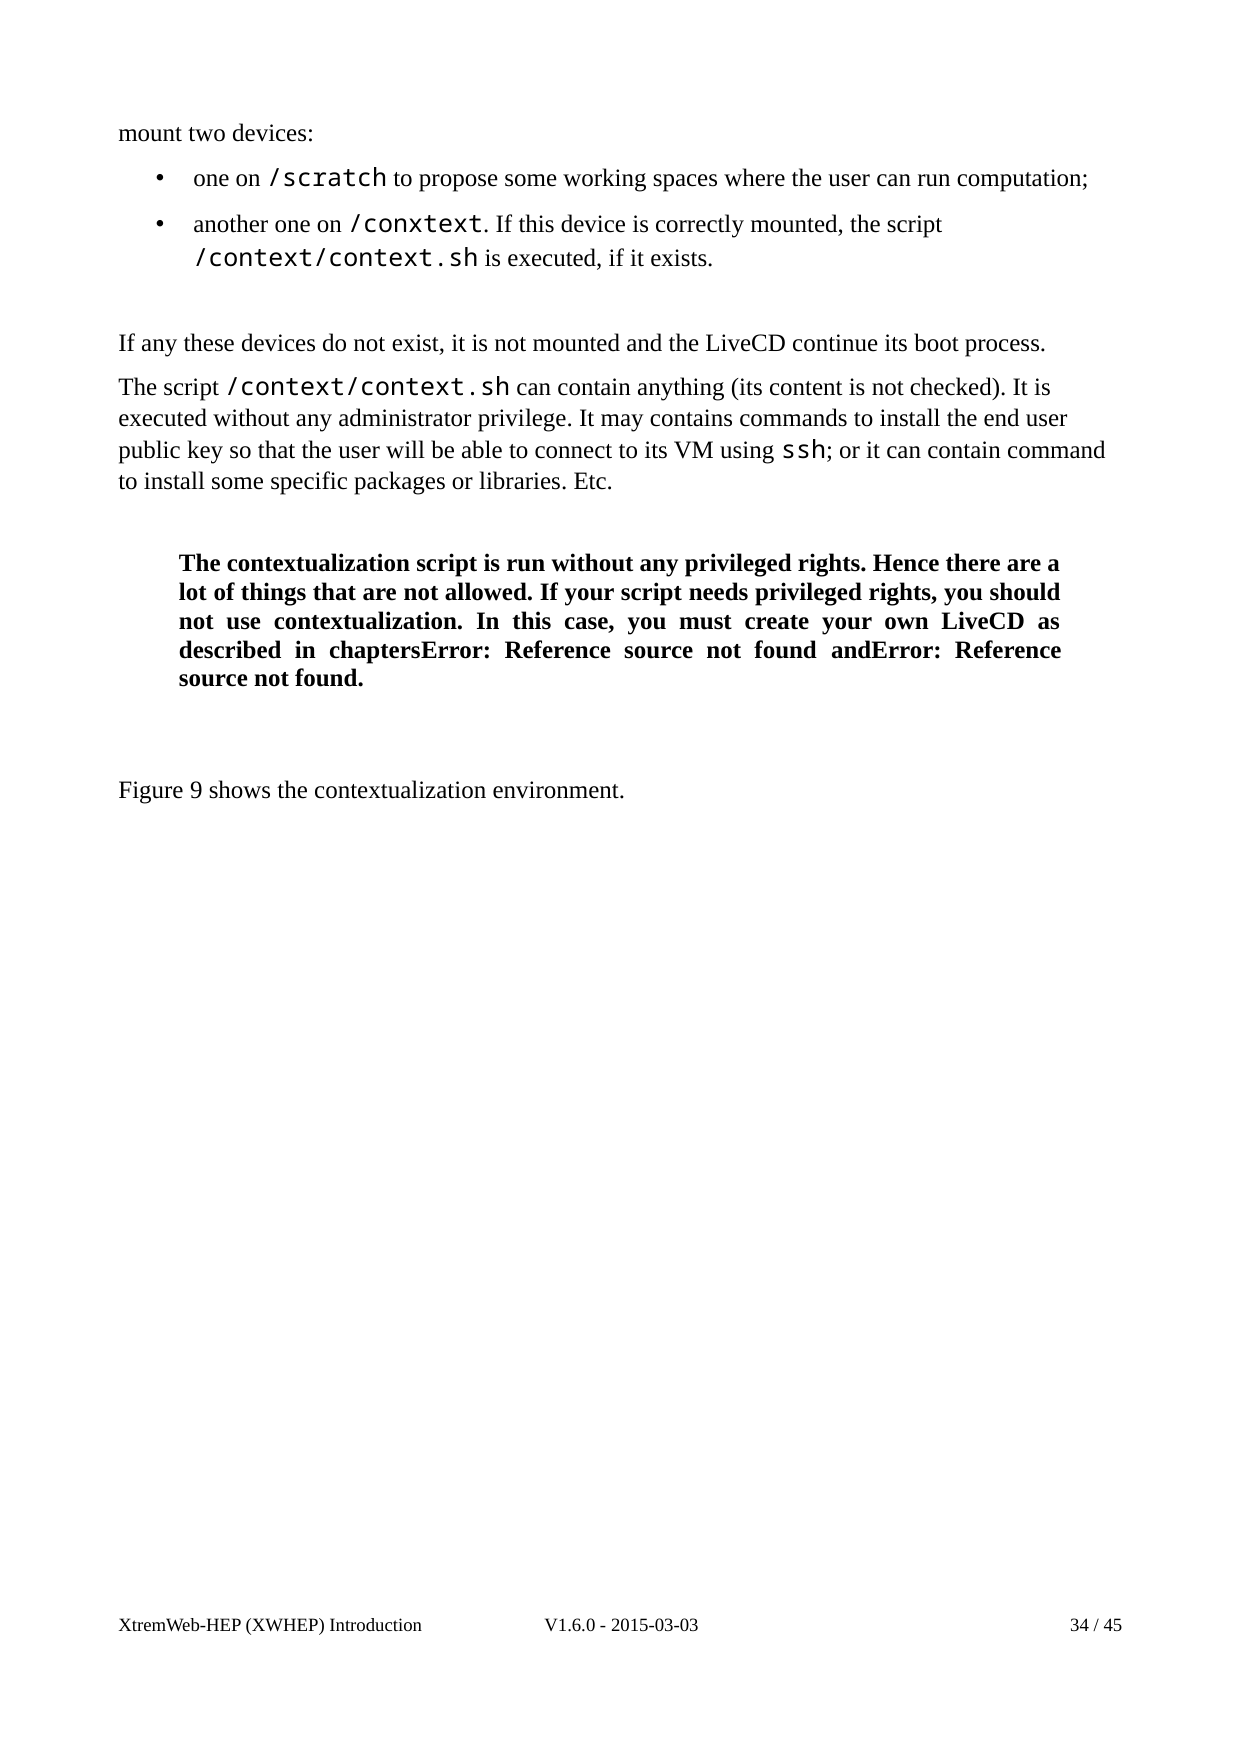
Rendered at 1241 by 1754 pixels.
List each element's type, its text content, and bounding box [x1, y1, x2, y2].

text If any these devices do not exist, it is not mounted and the LiveCD continue its boot process. [118, 328, 1122, 357]
list another one on /conxtext. If this device is correctly mounted, the script /context/context.sh is executed, if it exists. [156, 206, 1122, 274]
text Figure 9 shows the contextualization environment. [118, 775, 1122, 803]
text The script /context/context.sh can contain anything (its content is not checked). It is executed without any administrator privilege. It may contains commands to install the end user public key so that the user will be able to connect to its VM using ssh; or it can contain command to install some specific packages or libraries. Etc. [118, 369, 1122, 495]
text The contextualization script is run without any privileged rights. Hence there are a lot of things that are not allowed. If your script needs privileged rights, you should not use contextualization. In this case, you must create your own LiveCD as described in chaptersError: Reference source not found andError: Reference source not found. [179, 548, 1061, 692]
list one on /scratch to propose some working spaces where the user can run computation; [156, 159, 1122, 193]
text mount two devices: [118, 118, 1122, 147]
